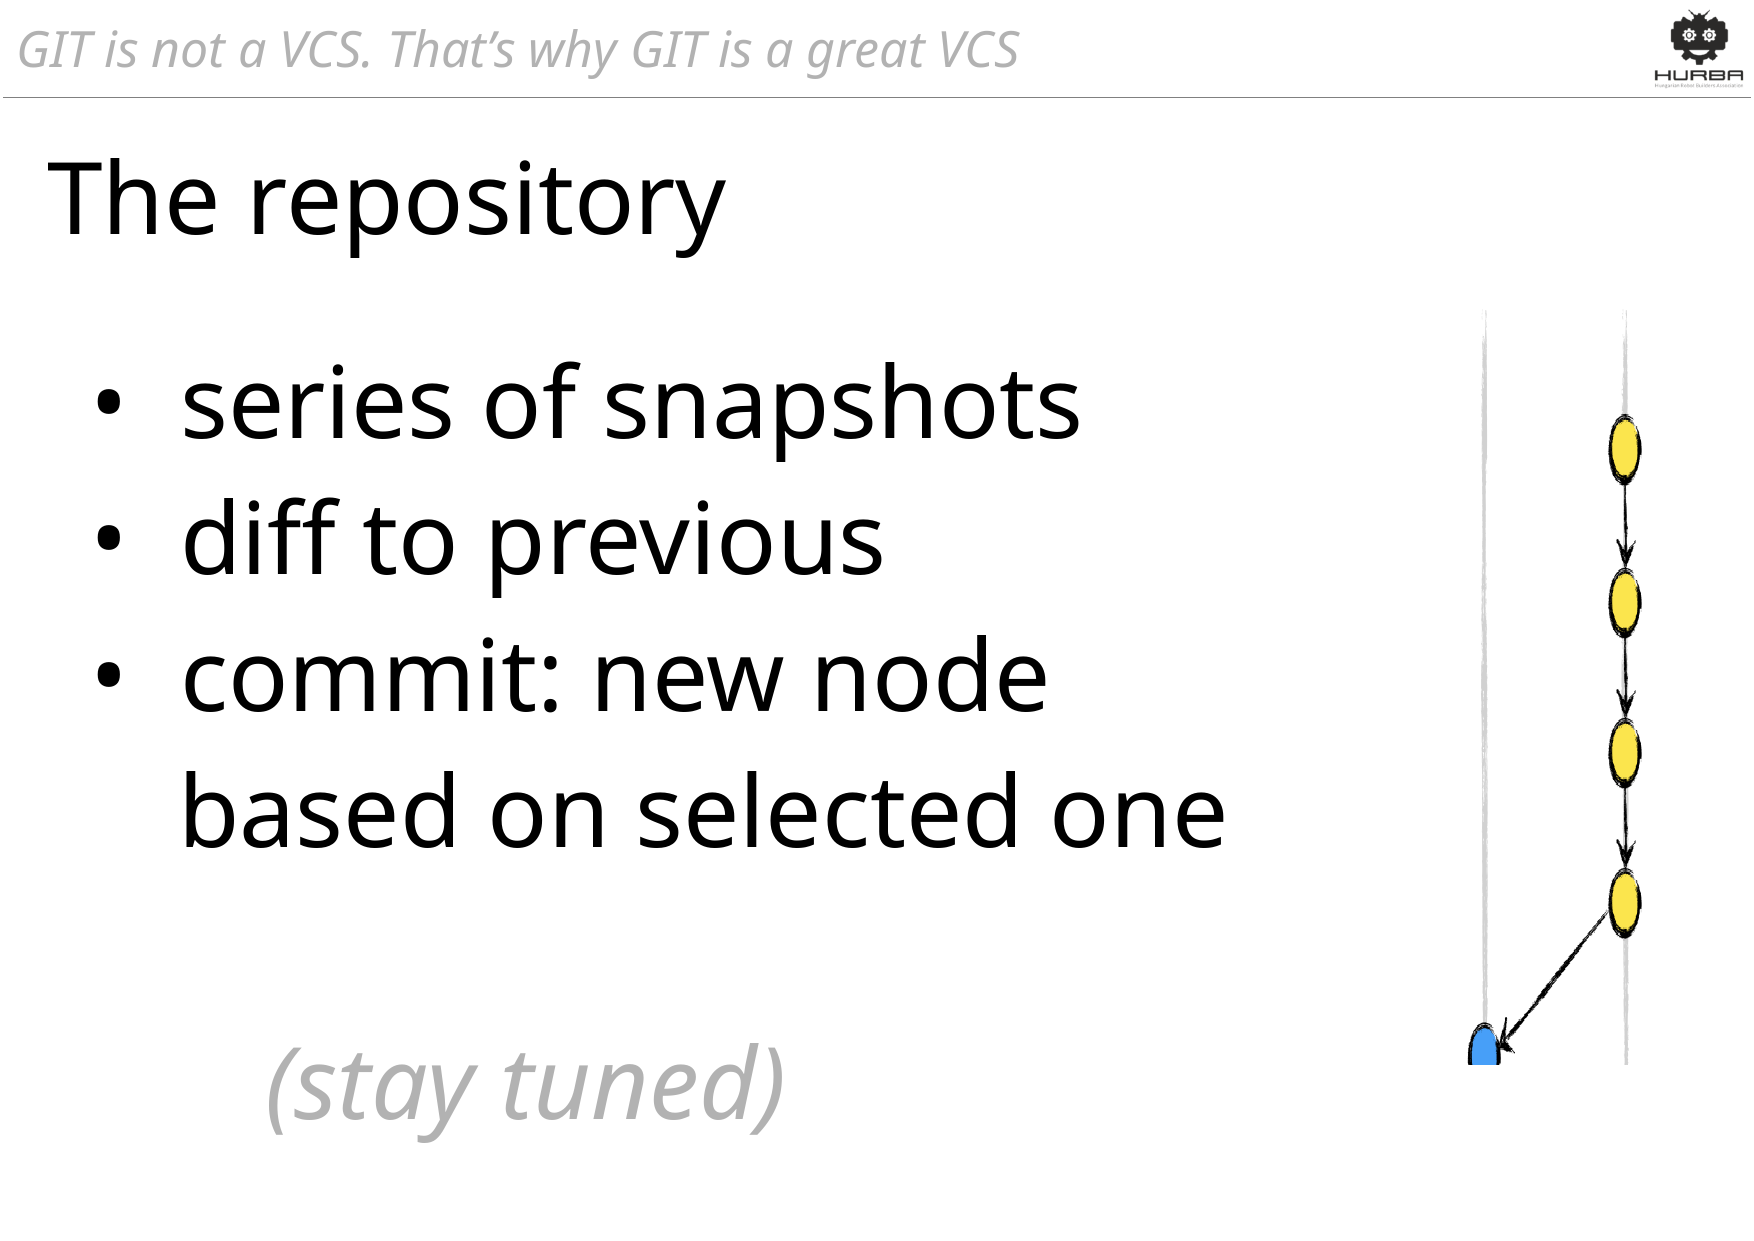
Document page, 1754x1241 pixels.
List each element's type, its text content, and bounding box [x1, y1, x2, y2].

text The repository [3, 127, 1751, 263]
text [1715, 604, 1751, 740]
text • commit: new node [3, 604, 1714, 740]
picture [1644, 3, 1754, 102]
text • diff to previous [3, 468, 1714, 604]
text (stay tuned) [3, 1013, 1751, 1149]
text • series of snapshots [3, 332, 1714, 468]
text [1715, 740, 1751, 877]
text [1715, 468, 1751, 604]
text based on selected one [3, 740, 1714, 877]
text [1715, 332, 1751, 468]
